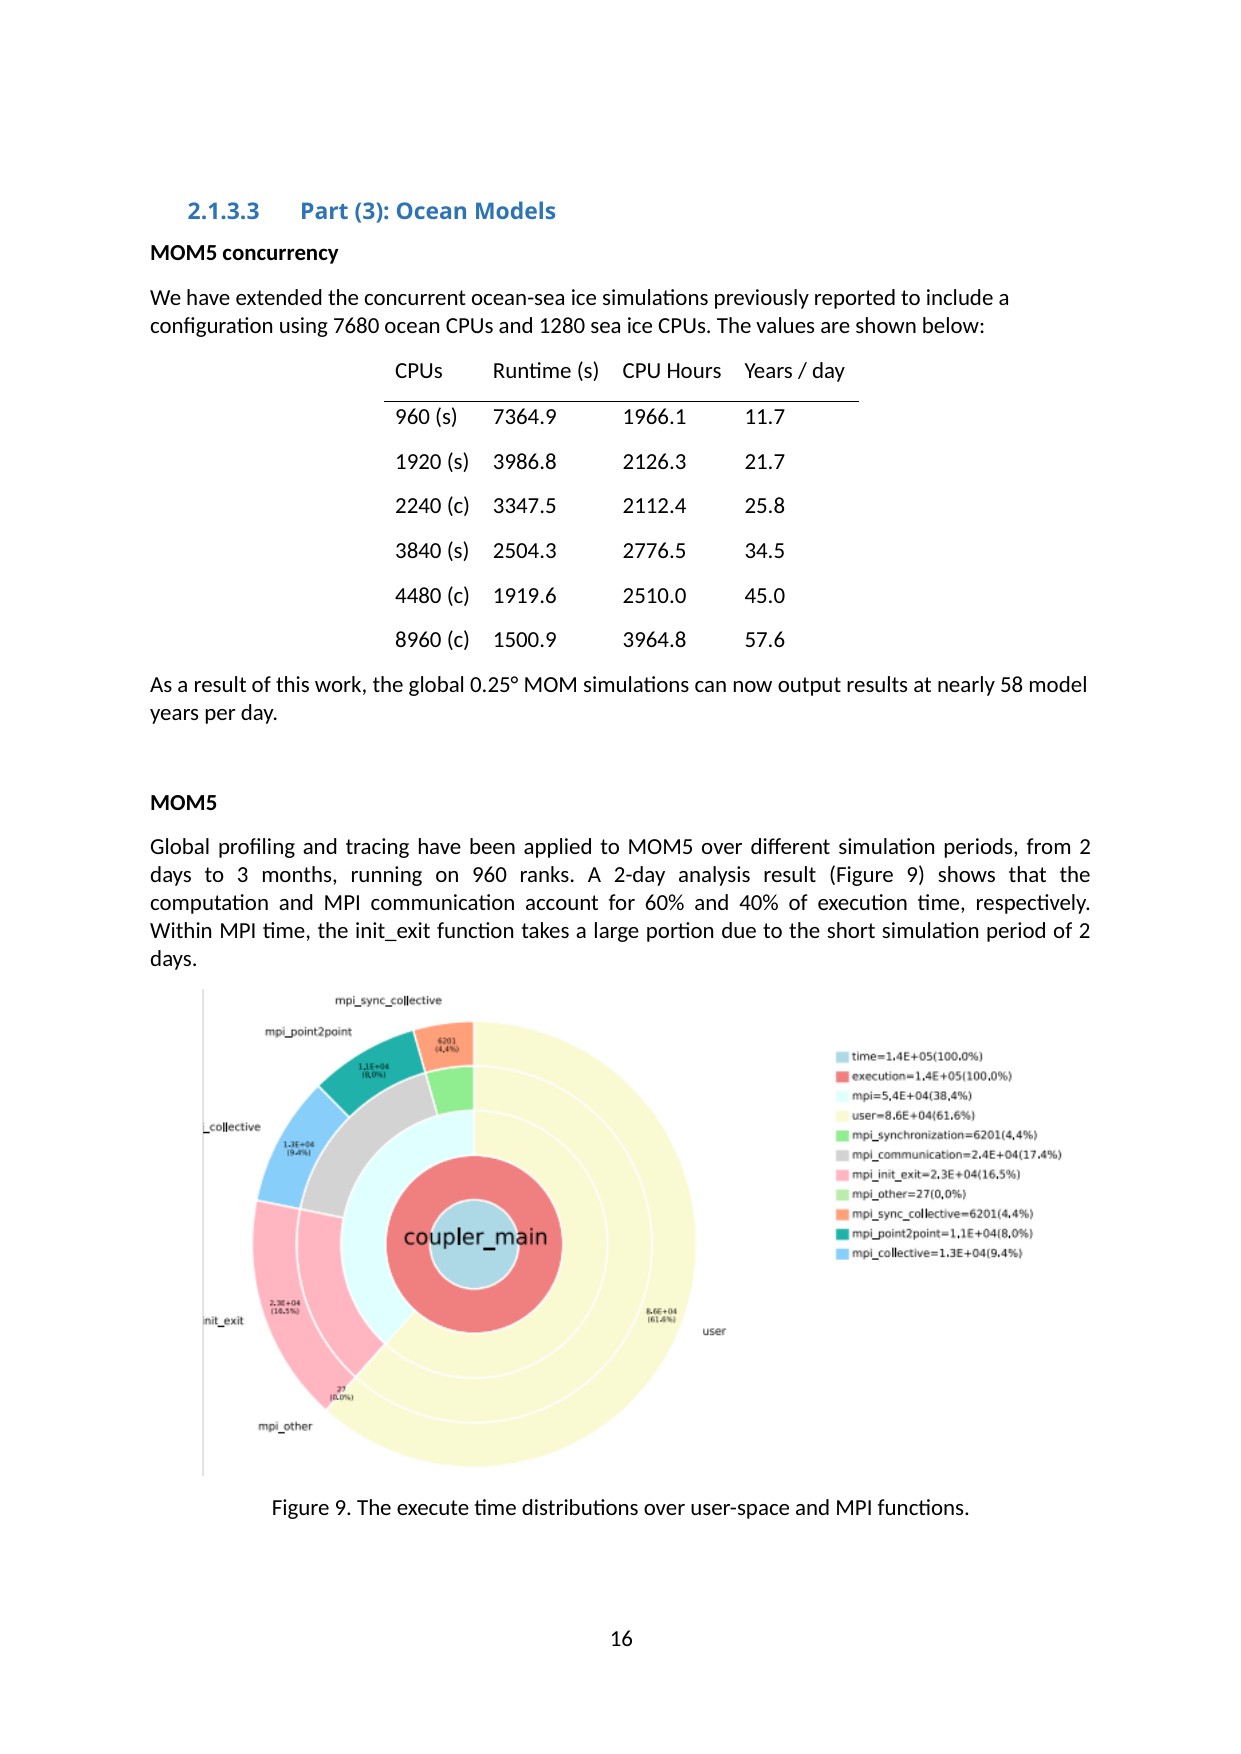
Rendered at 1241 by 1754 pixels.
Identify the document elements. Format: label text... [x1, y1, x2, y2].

table_cell 4480 (c) [384, 581, 481, 626]
table_cell 1920 (s) [384, 447, 481, 491]
table_cell 2776.5 [611, 536, 733, 581]
table_cell 1966.1 [611, 402, 733, 447]
text Global profiling and tracing have been applied to MOM5 over different simulation periods, from 2 days to 3 months, running on 960 ranks. A 2-day analysis result (Figure 9) shows that the computation and MPI communication account for 60% and 40% of execution time, respectively. Within MPI time, the init_exit function takes a large portion due to the short simulation period of 2 days. [150, 832, 1092, 972]
table_cell 11.7 [733, 402, 859, 447]
table_cell 1500.9 [481, 626, 611, 670]
table_cell 2126.3 [611, 447, 733, 491]
table_cell 1919.6 [481, 581, 611, 626]
table_cell 3840 (s) [384, 536, 481, 581]
table_cell 34.5 [733, 536, 859, 581]
table_cell 960 (s) [384, 402, 481, 447]
text Figure 9. The execute time distributions over user-space and MPI functions. [150, 1493, 1092, 1521]
text MOM5 [150, 788, 1092, 816]
table_cell 3986.8 [481, 447, 611, 491]
table_cell 3347.5 [481, 491, 611, 536]
table_cell 45.0 [733, 581, 859, 626]
table_cell 3964.8 [611, 626, 733, 670]
table_header Years / day [733, 356, 859, 401]
table_cell 2112.4 [611, 491, 733, 536]
table_cell 21.7 [733, 447, 859, 491]
table_cell 2510.0 [611, 581, 733, 626]
table_cell 2240 (c) [384, 491, 481, 536]
table_header Runtime (s) [481, 356, 611, 401]
text As a result of this work, the global 0.25° MOM simulations can now output results at nearly 58 model years per day. [150, 670, 1092, 726]
table_cell 57.6 [733, 626, 859, 670]
table_cell 25.8 [733, 491, 859, 536]
table_header CPUs [384, 356, 481, 401]
table_cell 7364.9 [481, 402, 611, 447]
table_cell 2504.3 [481, 536, 611, 581]
subtitle Part (3): Ocean Models [187, 195, 1092, 226]
table_header CPU Hours [611, 356, 733, 401]
text MOM5 concurrency [150, 238, 1092, 266]
table_cell 8960 (c) [384, 626, 481, 670]
text We have extended the concurrent ocean-sea ice simulations previously reported to include a configuration using 7680 ocean CPUs and 1280 sea ice CPUs. The values are shown below: [150, 283, 1092, 339]
